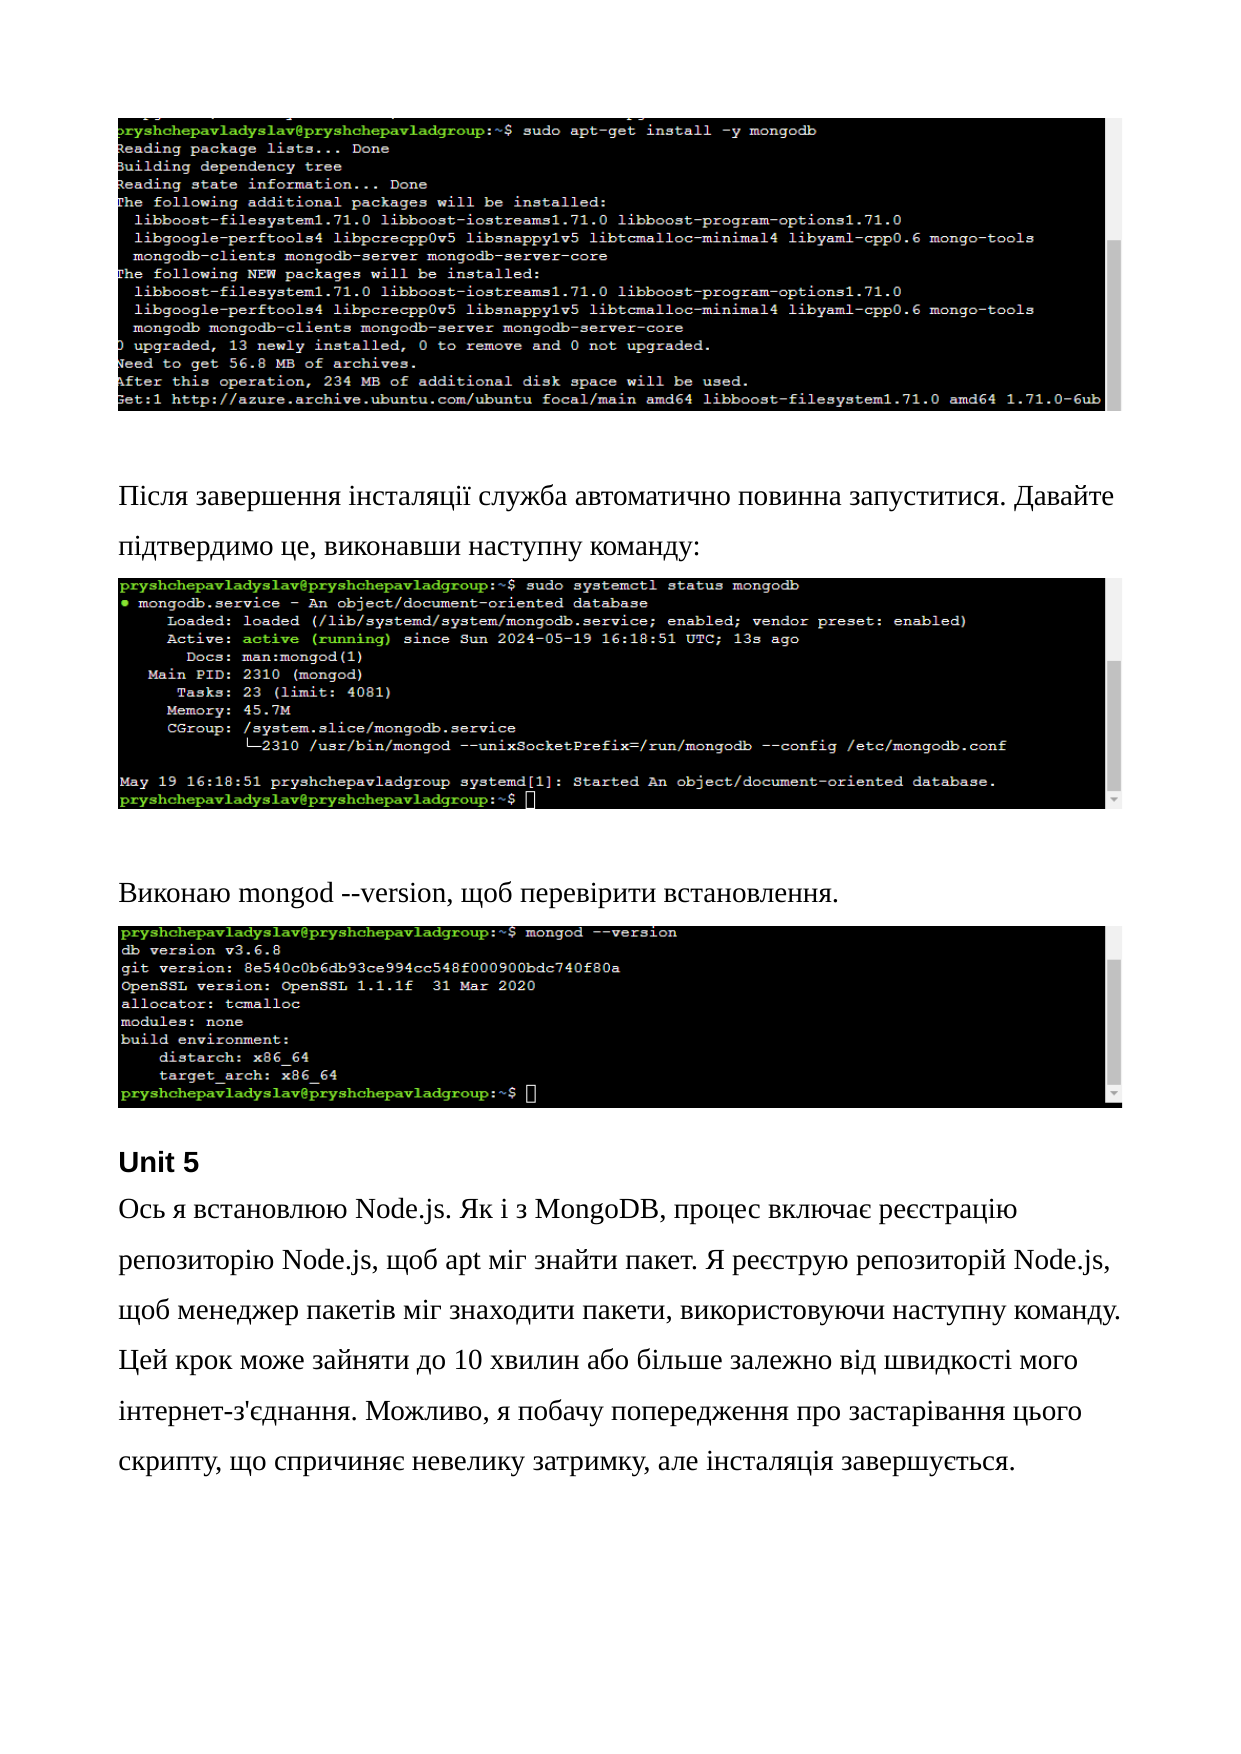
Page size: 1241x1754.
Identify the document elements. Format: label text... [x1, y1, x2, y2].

subtitle Unit 5 [118, 1145, 1122, 1179]
text Ось я встановлюю Node.js. Як і з MongoDB, процес включає реєстрацію репозиторію Node.js, щоб apt міг знайти пакет. Я реєструю репозиторій Node.js, щоб менеджер пакетів міг знаходити пакети, використовуючи наступну команду. Цей крок може зайняти до 10 хвилин або більше залежно від швидкості мого інтернет-з'єднання. Можливо, я побачу попередження про застарівання цього скрипту, що спричиняє невелику затримку, але інсталяція завершується. [118, 1191, 1122, 1477]
text Після завершення інсталяції служба автоматично повинна запуститися. Давайте підтвердимо це, виконавши наступну команду: [118, 478, 1122, 562]
picture [118, 118, 1123, 411]
picture [118, 926, 1123, 1108]
picture [118, 578, 1123, 809]
text Виконаю mongod --version, щоб перевірити встановлення. [118, 876, 1122, 909]
